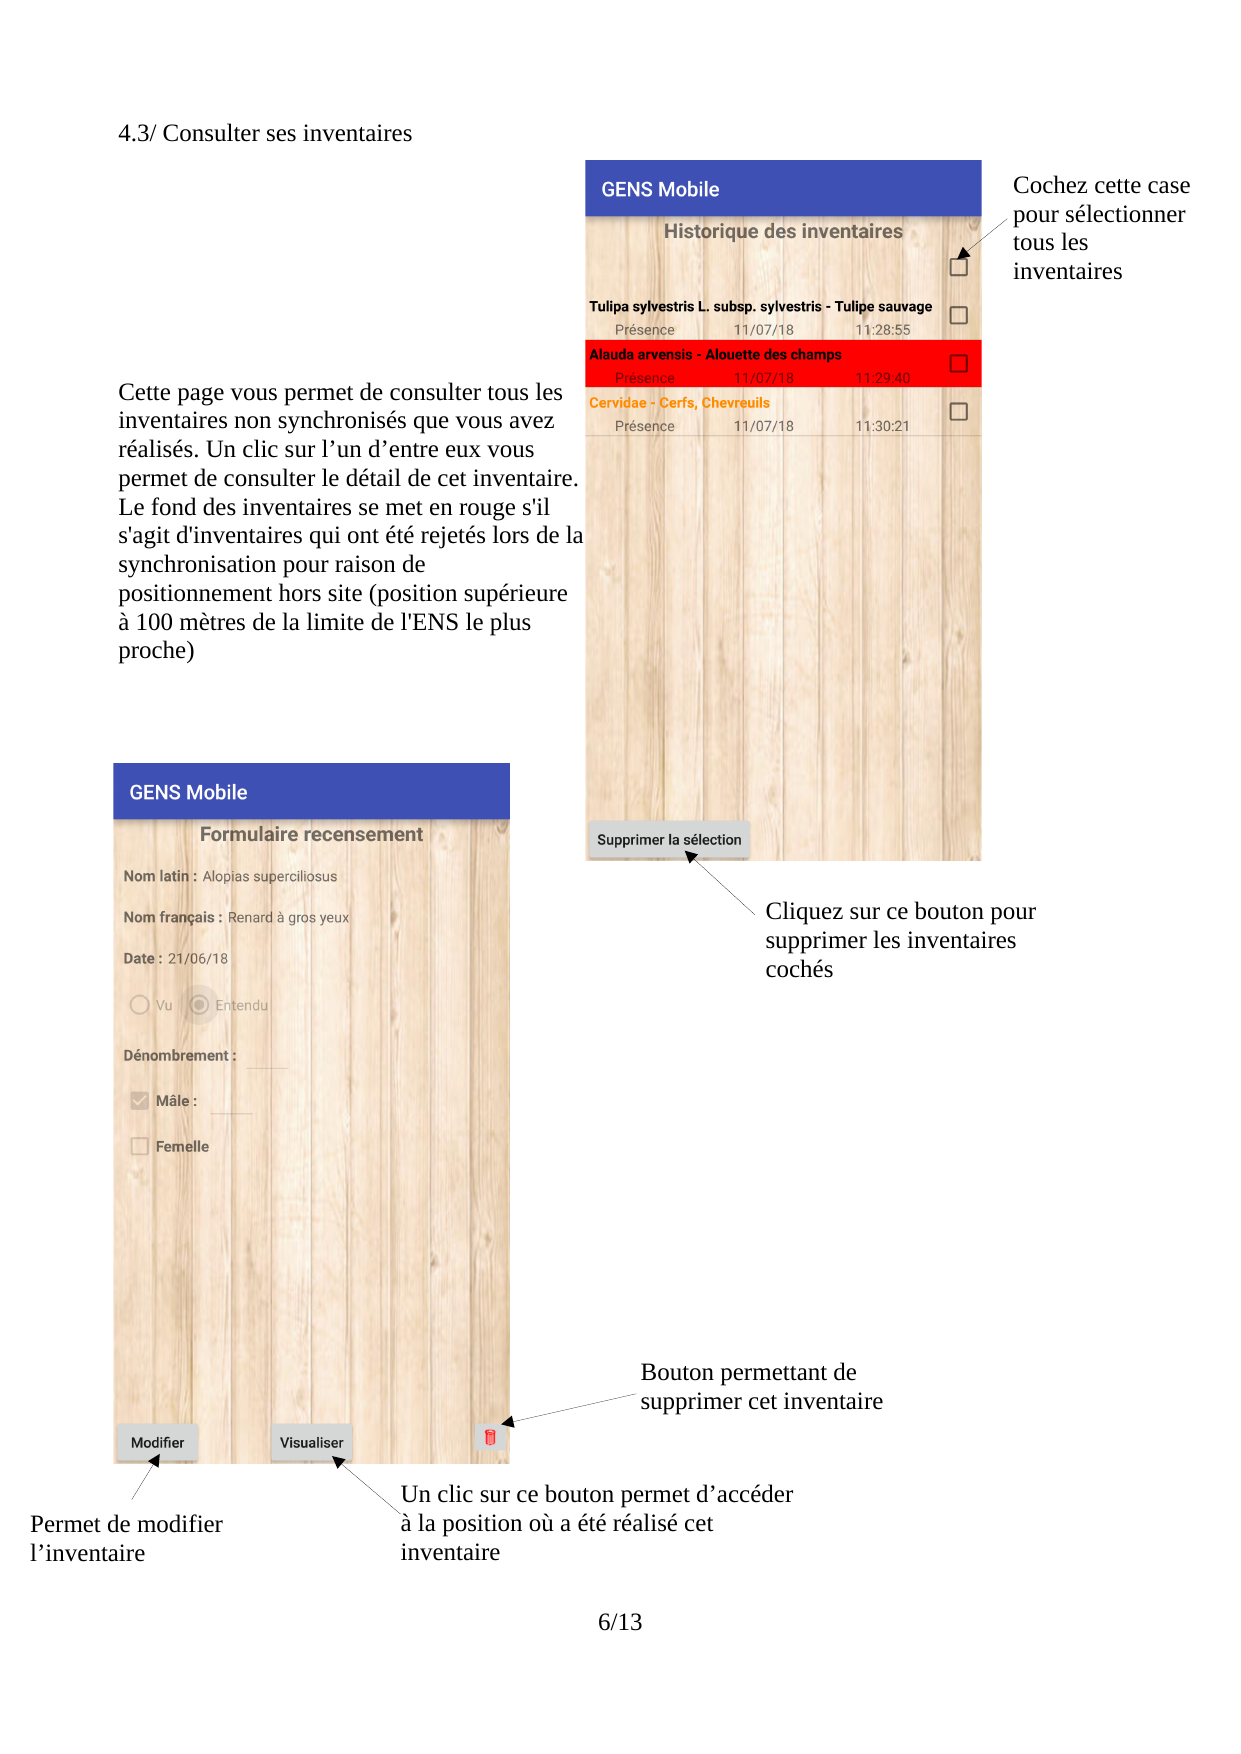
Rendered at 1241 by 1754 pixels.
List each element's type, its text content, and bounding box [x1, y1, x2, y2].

picture [585, 160, 982, 861]
text 4.3/ Consulter ses inventaires [118, 118, 1122, 147]
text [982, 492, 1122, 664]
picture [113, 763, 510, 1464]
text Le fond des inventaires se met en rouge s'il s'agit d'inventaires qui ont été rejetés lors de la synchronisation pour raison de positionnement hors site (position supérieure à 100 mètres de la limite de l'ENS le plus proche) [118, 492, 585, 664]
text Cette page vous permet de consulter tous les inventaires non synchronisés que vous avez réalisés. Un clic sur l’un d’entre eux vous permet de consulter le détail de cet inventaire. [118, 377, 585, 492]
text [982, 377, 1122, 492]
